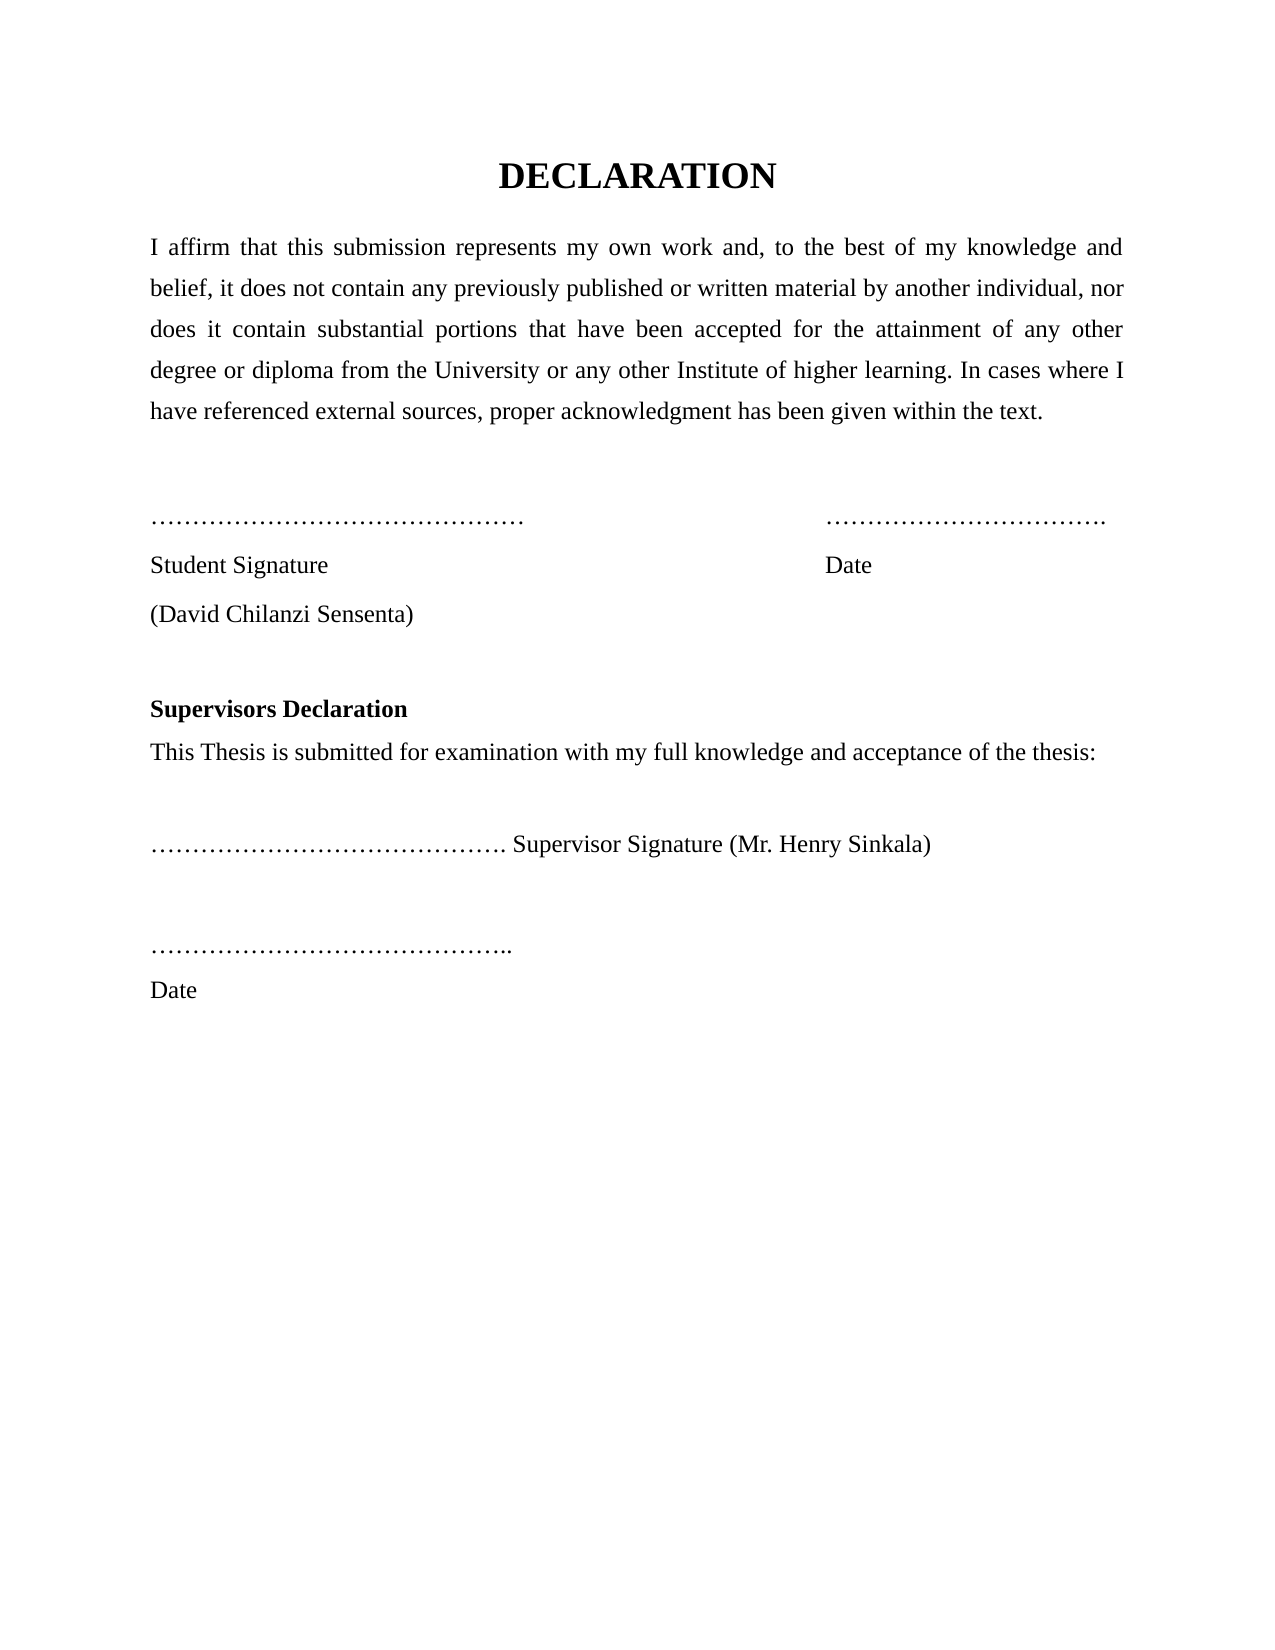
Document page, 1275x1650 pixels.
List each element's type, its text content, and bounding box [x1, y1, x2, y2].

subtitle DECLARATION [150, 155, 1125, 197]
text Student Signature [150, 551, 750, 578]
text ……………………………………… [150, 502, 750, 530]
text Date [825, 551, 1125, 578]
text (David Chilanzi Sensenta) [150, 600, 750, 627]
text This Thesis is submitted for examination with my full knowledge and acceptance of the thesis: [150, 738, 1125, 766]
text ……………………………. [825, 502, 1125, 530]
text …………………………………….. [150, 931, 1125, 959]
text Supervisors Declaration [150, 695, 1125, 723]
text ……………………………………. Supervisor Signature (Mr. Henry Sinkala) [150, 830, 956, 858]
text I affirm that this submission represents my own work and, to the best of my knowledge and belief, it does not contain any previously published or written material by another individual, nor does it contain substantial portions that have been accepted for the attainment of any other degree or diploma from the University or any other Institute of higher learning. In cases where I have referenced external sources, proper acknowledgment has been given within the text. [150, 233, 1125, 425]
text Date [150, 976, 1125, 1003]
